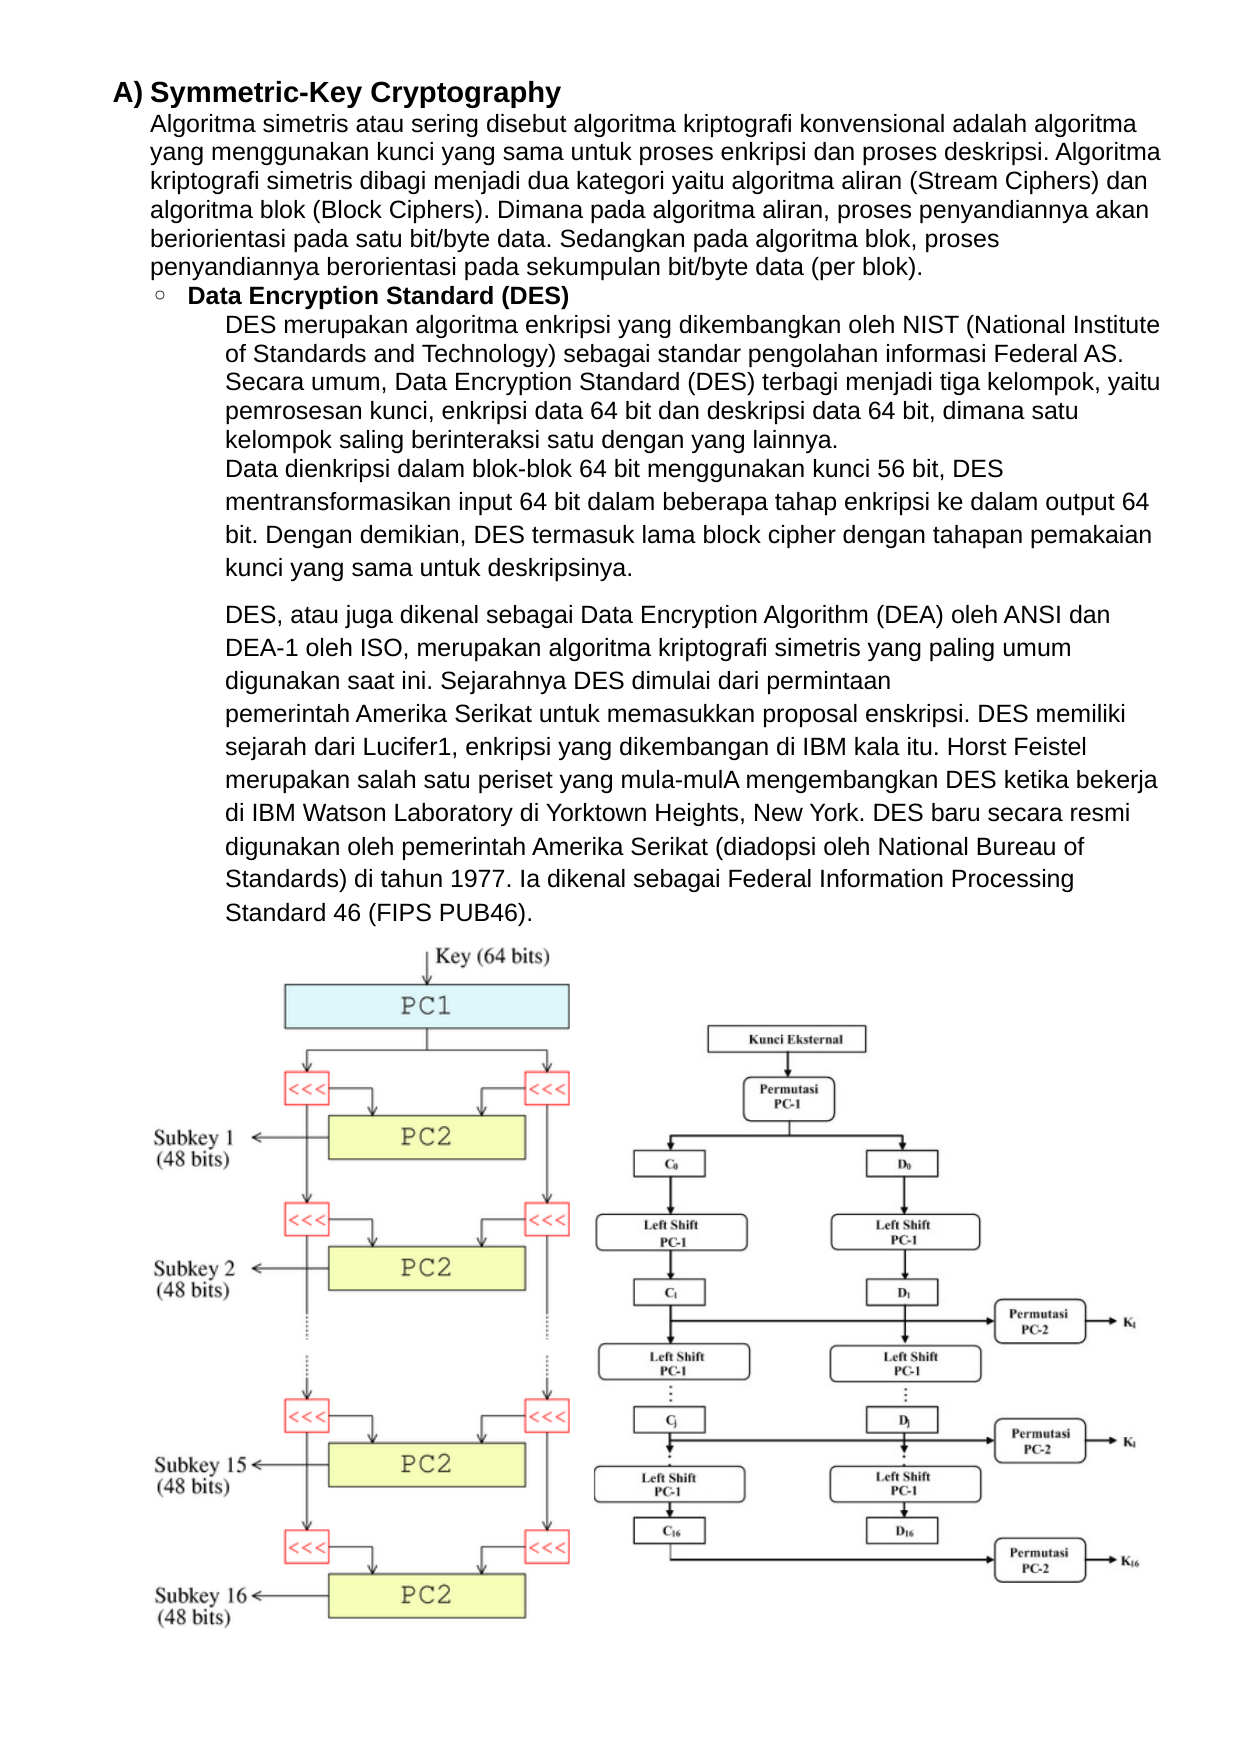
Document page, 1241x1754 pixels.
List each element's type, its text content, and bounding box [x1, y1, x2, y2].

list Data Encryption Standard (DES) [150, 281, 1166, 310]
picture [593, 1024, 1157, 1583]
list Data dienkripsi dalam blok-blok 64 bit menggunakan kunci 56 bit, DES mentransformasikan input 64 bit dalam beberapa tahap enkripsi ke dalam output 64 bit. Dengan demikian, DES termasuk lama block cipher dengan tahapan pemakaian kunci yang sama untuk deskripsinya. [187, 454, 1166, 581]
picture [151, 945, 570, 1630]
list Symmetric-Key Cryptography [112, 75, 1166, 108]
list DES, atau juga dikenal sebagai Data Encryption Algorithm (DEA) oleh ANSI dan DEA-1 oleh ISO, merupakan algoritma kriptografi simetris yang paling umum digunakan saat ini. Sejarahnya DES dimulai dari permintaan pemerintah Amerika Serikat untuk memasukkan proposal enskripsi. DES memiliki sejarah dari Lucifer1, enkripsi yang dikembangan di IBM kala itu. Horst Feistel merupakan salah satu periset yang mula-mulA mengembangkan DES ketika bekerja di IBM Watson Laboratory di Yorktown Heights, New York. DES baru secara resmi digunakan oleh pemerintah Amerika Serikat (diadopsi oleh National Bureau of Standards) di tahun 1977. Ia dikenal sebagai Federal Information Processing Standard 46 (FIPS PUB46). [187, 600, 1166, 926]
list Algoritma simetris atau sering disebut algoritma kriptografi konvensional adalah algoritma yang menggunakan kunci yang sama untuk proses enkripsi dan proses deskripsi. Algoritma kriptografi simetris dibagi menjadi dua kategori yaitu algoritma aliran (Stream Ciphers) dan algoritma blok (Block Ciphers). Dimana pada algoritma aliran, proses penyandiannya akan beriorientasi pada satu bit/byte data. Sedangkan pada algoritma blok, proses penyandiannya berorientasi pada sekumpulan bit/byte data (per blok). [112, 108, 1166, 281]
list DES merupakan algoritma enkripsi yang dikembangkan oleh NIST (National Institute of Standards and Technology) sebagai standar pengolahan informasi Federal AS. Secara umum, Data Encryption Standard (DES) terbagi menjadi tiga kelompok, yaitu pemrosesan kunci, enkripsi data 64 bit dan deskripsi data 64 bit, dimana satu kelompok saling berinteraksi satu dengan yang lainnya. [187, 310, 1166, 454]
